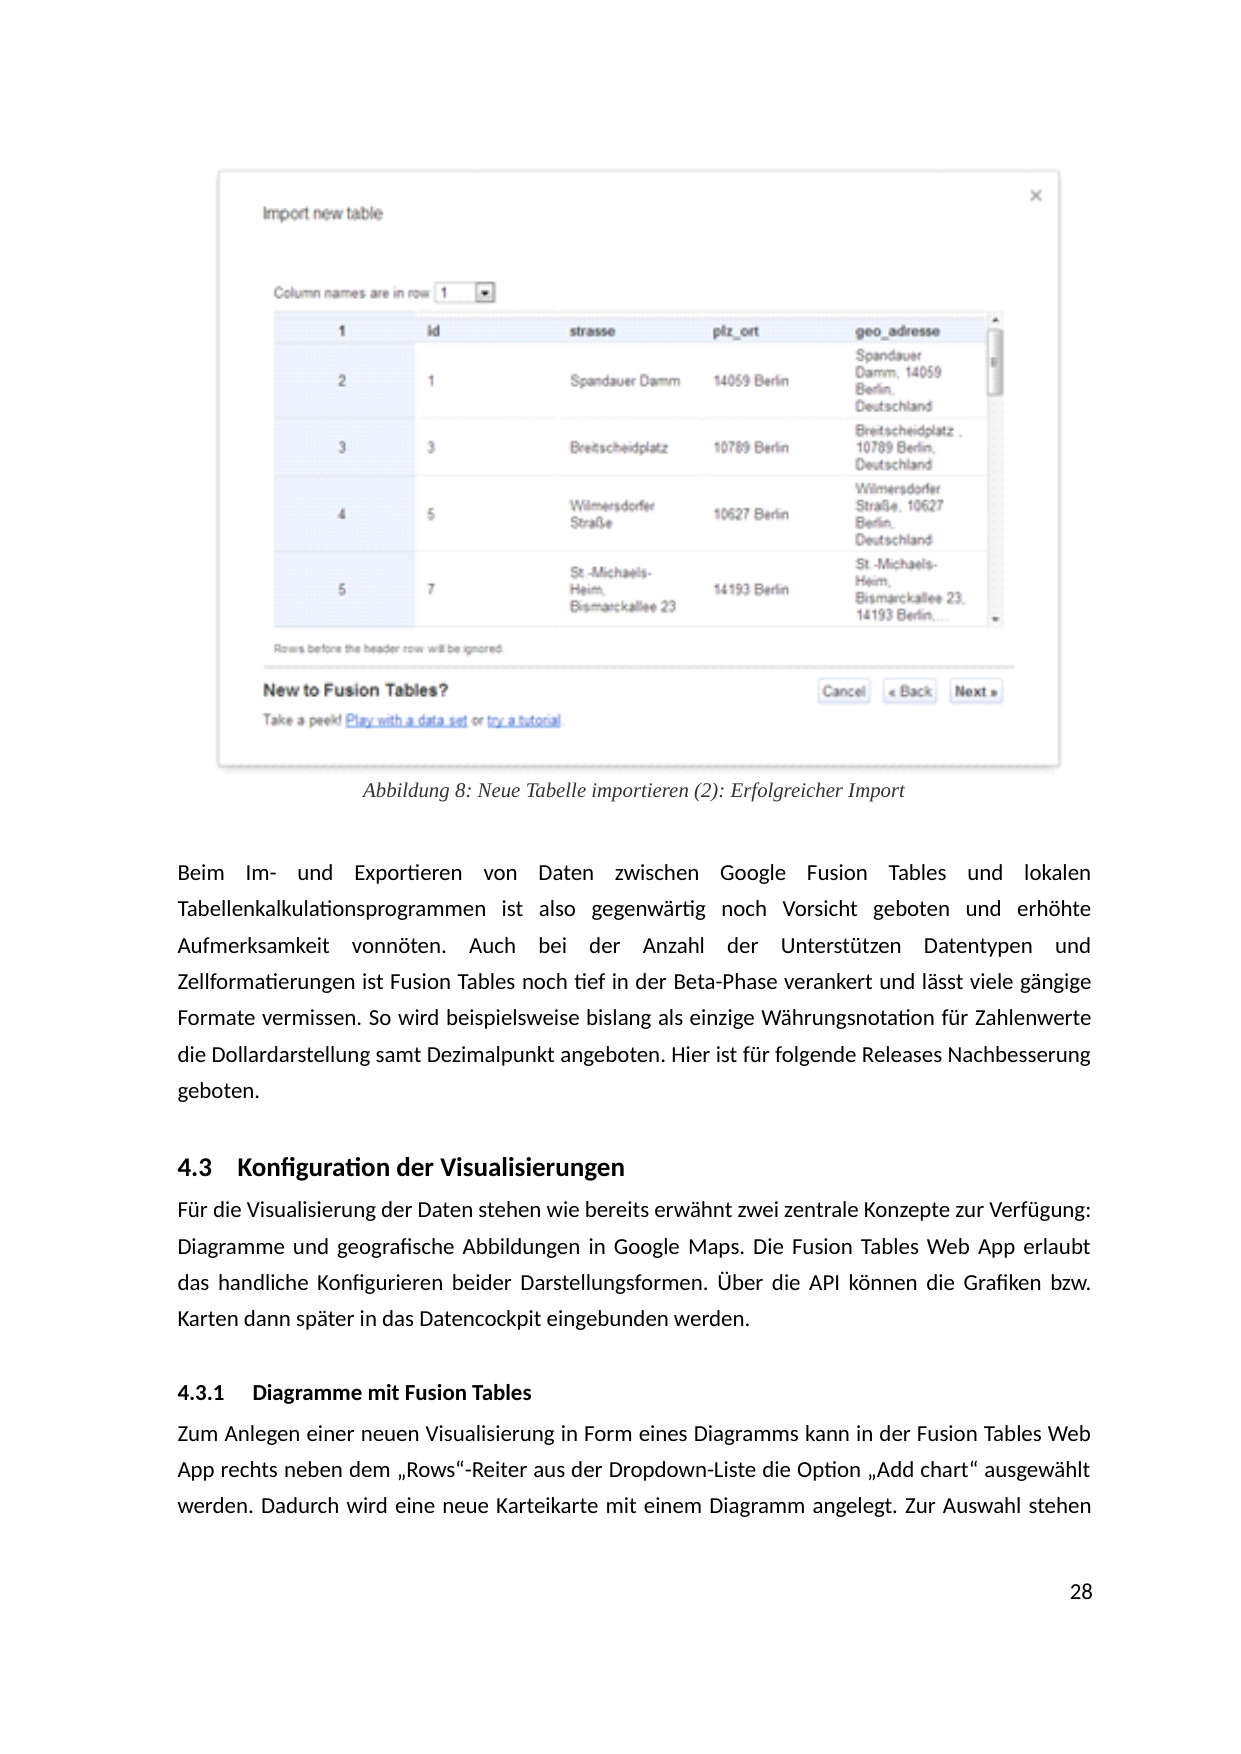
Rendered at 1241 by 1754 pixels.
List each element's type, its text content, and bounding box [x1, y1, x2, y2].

text Beim Im- und Exportieren von Daten zwischen Google Fusion Tables und lokalen Tabellenkalkulationsprogrammen ist also gegenwärtig noch Vorsicht geboten und erhöhte Aufmerksamkeit vonnöten. Auch bei der Anzahl der Unterstützen Datentypen und Zellformatierungen ist Fusion Tables noch tief in der Beta-Phase verankert und lässt viele gängige Formate vermissen. So wird beispielsweise bislang als einzige Währungsnotation für Zahlenwerte die Dollardarstellung samt Dezimalpunkt angeboten. Hier ist für folgende Releases Nachbesserung geboten. [177, 858, 1093, 1104]
text Zum Anlegen einer neuen Visualisierung in Form eines Diagramms kann in der Fusion Tables Web App rechts neben dem „Rows“-Reiter aus der Dropdown-Liste die Option „Add chart“ ausgewählt werden. Dadurch wird eine neue Karteikarte mit einem Diagramm angelegt. Zur Auswahl stehen [177, 1419, 1093, 1519]
text Abbildung 8: Neue Tabelle importieren (2): Erfolgreicher Import [208, 779, 1062, 802]
subtitle Diagramme mit Fusion Tables [177, 1378, 1093, 1406]
subtitle Konfiguration der Visualisierungen [177, 1150, 1093, 1183]
text Für die Visualisierung der Daten stehen wie bereits erwähnt zwei zentrale Konzepte zur Verfügung: Diagramme und geografische Abbildungen in Google Maps. Die Fusion Tables Web App erlaubt das handliche Konfigurieren beider Darstellungsformen. Über die API können die Grafiken bzw. Karten dann später in das Datencockpit eingebunden werden. [177, 1196, 1093, 1333]
